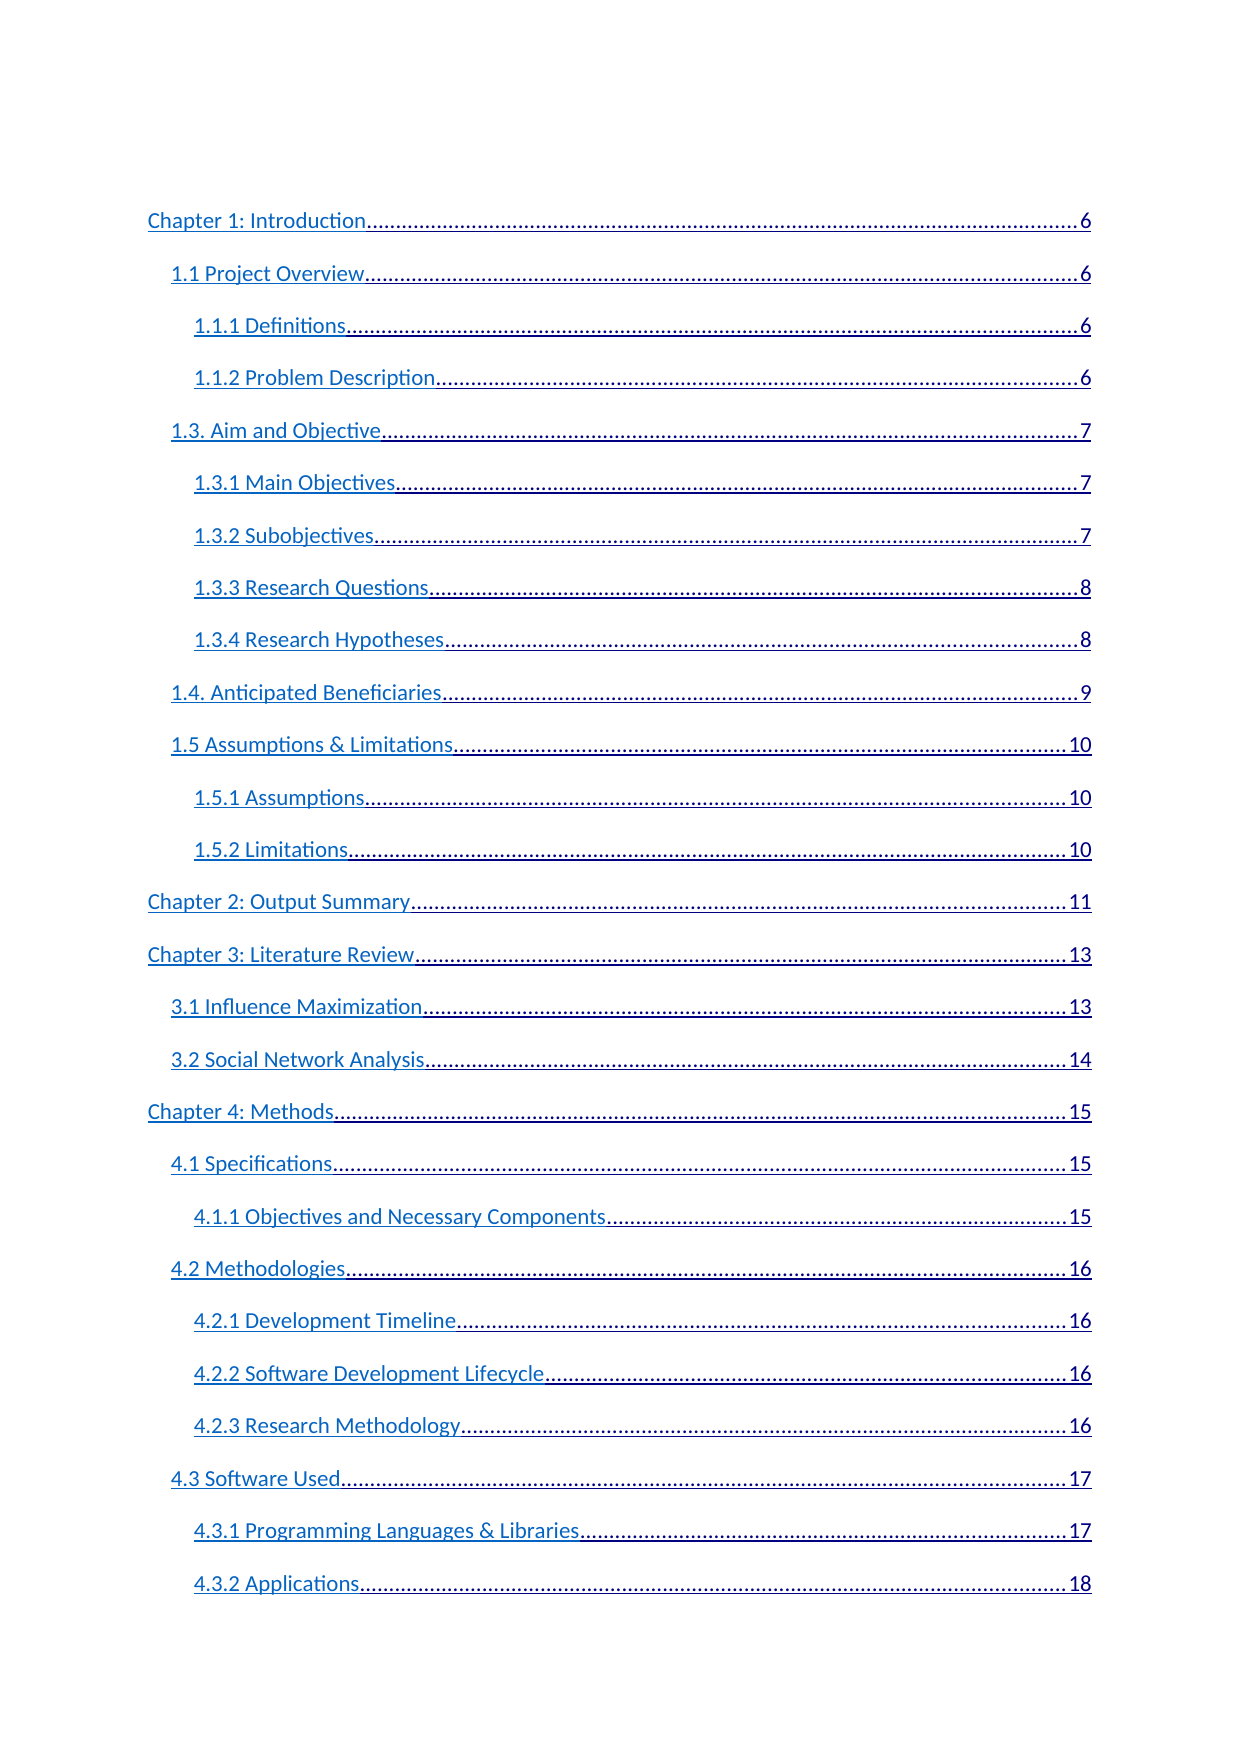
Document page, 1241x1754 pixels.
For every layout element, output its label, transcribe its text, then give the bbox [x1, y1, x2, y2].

text 4.1.1 Objectives and Necessary Components 15 [193, 1202, 1092, 1226]
text 1.3.1 Main Objectives 7 [193, 468, 1092, 496]
text 4.1 Specifications 15 [171, 1149, 1092, 1174]
text 4.3.2 Applications 18 [193, 1569, 1092, 1593]
text 1.3.2 Subobjectives 7 [193, 521, 1092, 549]
text Chapter 4: Methods 15 [148, 1097, 1092, 1121]
text 1.3. Aim and Objective 7 [171, 416, 1092, 444]
text 3.2 Social Network Analysis 14 [171, 1045, 1092, 1069]
text 1.5.2 Limitations 10 [193, 835, 1092, 859]
text 4.3.1 Programming Languages & Libraries 17 [193, 1516, 1092, 1540]
text 1.5 Assumptions & Limitations 10 [171, 730, 1092, 754]
text 1.1.2 Problem Description 6 [193, 363, 1092, 392]
text 1.3.4 Research Hypotheses 8 [193, 626, 1092, 653]
text 4.3 Software Used 17 [171, 1464, 1092, 1488]
text 3.1 Influence Maximization 13 [171, 992, 1092, 1016]
text 1.5.1 Assumptions 10 [193, 783, 1092, 807]
text 1.3.3 Research Questions 8 [193, 573, 1092, 601]
text 1.1 Project Overview 6 [171, 259, 1092, 287]
text 4.2.1 Development Timeline 16 [193, 1307, 1092, 1331]
text 1.4. Anticipated Beneficiaries 9 [171, 678, 1092, 706]
text Chapter 3: Literature Review 13 [148, 940, 1092, 964]
text 4.2 Methodologies 16 [171, 1254, 1092, 1278]
text 4.2.3 Research Methodology 16 [193, 1411, 1092, 1436]
text Chapter 2: Output Summary 11 [148, 887, 1092, 912]
text Chapter 1: Introduction 6 [148, 206, 1092, 234]
text 1.1.1 Definitions 6 [193, 311, 1092, 339]
text 4.2.2 Software Development Lifecycle 16 [193, 1359, 1092, 1383]
